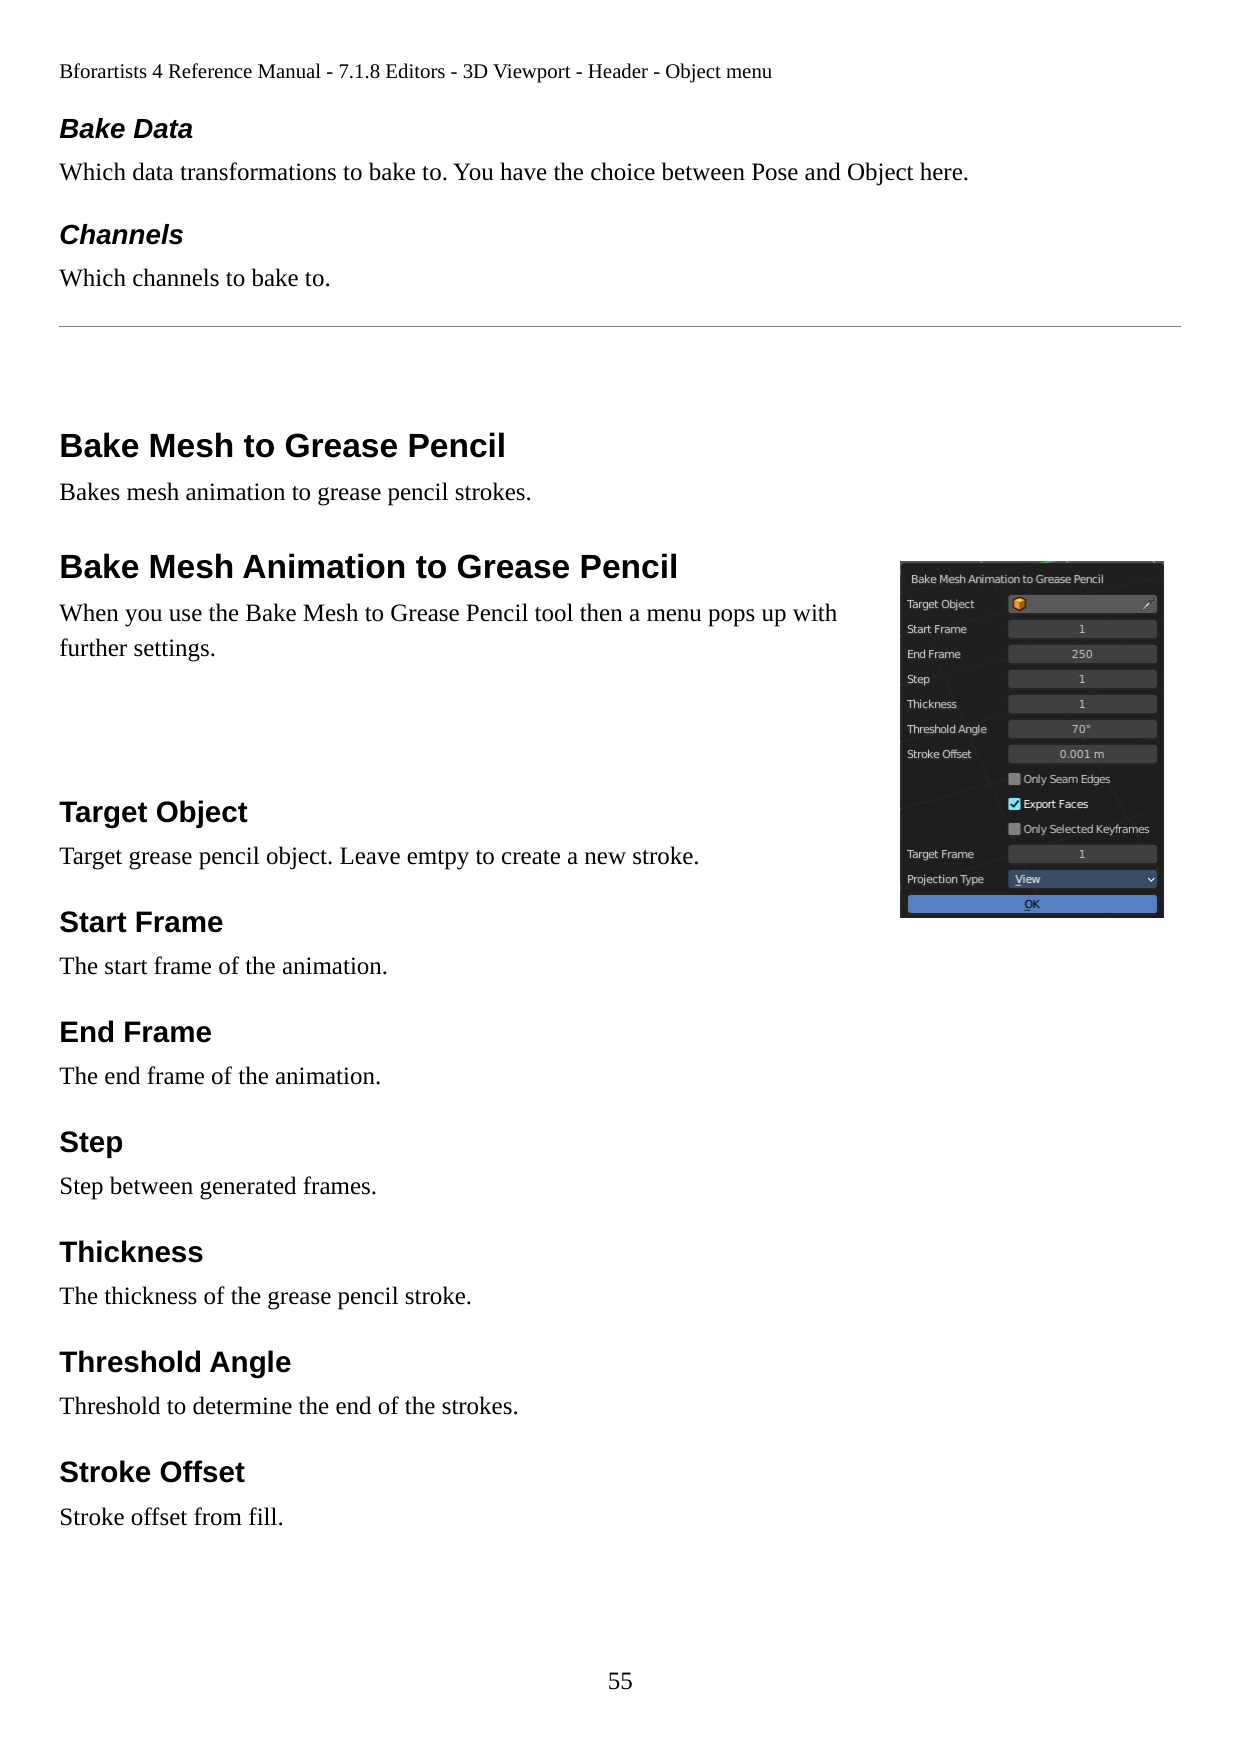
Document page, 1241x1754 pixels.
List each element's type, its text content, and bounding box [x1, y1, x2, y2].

text Step between generated frames. [59, 1171, 1181, 1200]
subtitle Target Object [59, 794, 900, 828]
subtitle Threshold Angle [59, 1345, 1181, 1379]
text Which channels to bake to. [59, 263, 1181, 292]
subtitle Thickness [59, 1235, 1181, 1269]
subtitle Step [59, 1125, 1181, 1159]
subtitle Bake Data [59, 113, 1181, 144]
text Bakes mesh animation to grease pencil strokes. [59, 477, 1181, 506]
subtitle [1164, 794, 1181, 828]
subtitle Start Frame [59, 904, 1181, 938]
text Target grease pencil object. Leave emtpy to create a new stroke. [59, 841, 900, 870]
text The start frame of the animation. [59, 951, 1181, 980]
text When you use the Bake Mesh to Grease Pencil tool then a menu pops up with further settings. [59, 598, 900, 661]
subtitle Bake Mesh Animation to Grease Pencil [59, 547, 1181, 586]
text Stroke offset from fill. [59, 1502, 1181, 1530]
subtitle Bake Mesh to Grease Pencil [59, 426, 1181, 465]
picture [900, 561, 1164, 918]
text The thickness of the grease pencil stroke. [59, 1281, 1181, 1310]
subtitle Channels [59, 218, 1181, 250]
text Threshold to determine the end of the strokes. [59, 1391, 1181, 1420]
text The end frame of the animation. [59, 1061, 1181, 1090]
subtitle Stroke Offset [59, 1455, 1181, 1489]
text Which data transformations to bake to. You have the choice between Pose and Object here. [59, 157, 1181, 186]
subtitle End Frame [59, 1015, 1181, 1049]
